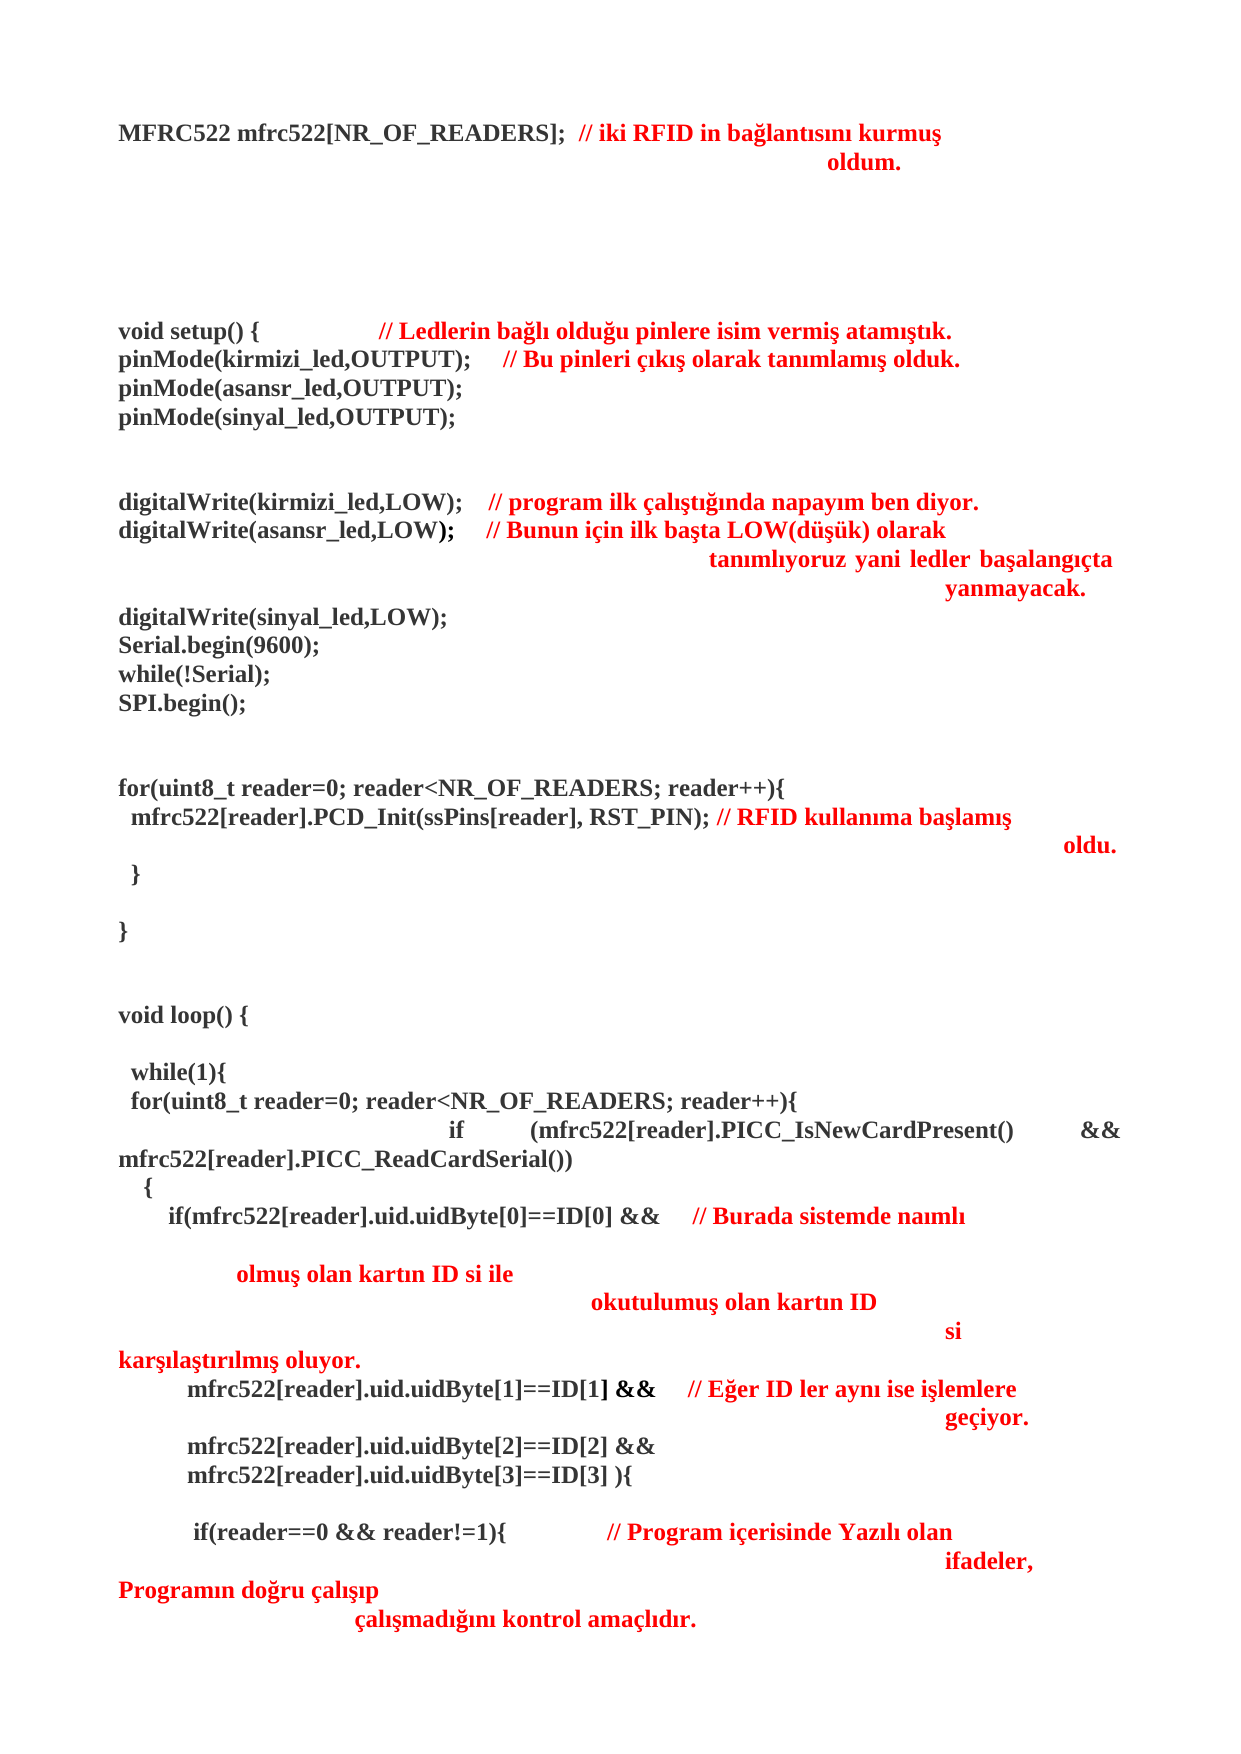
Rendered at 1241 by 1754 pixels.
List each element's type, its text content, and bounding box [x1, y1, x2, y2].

text pinMode(asansr_led,OUTPUT); [118, 373, 1122, 402]
text mfrc522[reader].uid.uidByte[2]==ID[2] && [118, 1431, 1122, 1460]
text digitalWrite(asansr_led,LOW); // Bunun için ilk başta LOW(düşük) olarak tanımlıyoruz yani ledler başalangıçta yanmayacak. [118, 516, 1122, 602]
text void setup() { // Ledlerin bağlı olduğu pinlere isim vermiş atamıştık. [118, 316, 1122, 344]
text while(!Serial); [118, 659, 1122, 688]
text if(mfrc522[reader].uid.uidByte[0]==ID[0] && // Burada sistemde naımlı olmuş olan kartın ID si ile okutulumuş olan kartın ID si karşılaştırılmış oluyor. [118, 1201, 1122, 1374]
text mfrc522[reader].uid.uidByte[3]==ID[3] ){ [118, 1460, 1122, 1489]
text if(reader==0 && reader!=1){ // Program içerisinde Yazılı olan ifadeler, Programın doğru çalışıp çalışmadığını kontrol amaçlıdır. [118, 1517, 1122, 1632]
text for(uint8_t reader=0; reader<NR_OF_READERS; reader++){ [118, 1086, 1122, 1115]
text } [118, 916, 1122, 944]
text digitalWrite(kirmizi_led,LOW); // program ilk çalıştığında napayım ben diyor. [118, 487, 1122, 516]
text { [118, 1172, 1122, 1201]
text mfrc522[reader].PCD_Init(ssPins[reader], RST_PIN); // RFID kullanıma başlamış oldu. [118, 802, 1122, 859]
text } [118, 859, 1122, 888]
text MFRC522 mfrc522[NR_OF_READERS]; // iki RFID in bağlantısını kurmuş oldum. [118, 118, 1122, 176]
text SPI.begin(); [118, 688, 1122, 717]
text for(uint8_t reader=0; reader<NR_OF_READERS; reader++){ [118, 773, 1122, 802]
text pinMode(kirmizi_led,OUTPUT); // Bu pinleri çıkış olarak tanımlamış olduk. [118, 344, 1122, 373]
text void loop() { [118, 1001, 1122, 1029]
text digitalWrite(sinyal_led,LOW); [118, 602, 1122, 631]
text while(1){ [118, 1057, 1122, 1086]
text mfrc522[reader].uid.uidByte[1]==ID[1] && // Eğer ID ler aynı ise işlemlere geçiyor. [118, 1374, 1122, 1431]
text pinMode(sinyal_led,OUTPUT); [118, 402, 1122, 431]
text Serial.begin(9600); [118, 631, 1122, 659]
text if (mfrc522[reader].PICC_IsNewCardPresent() && mfrc522[reader].PICC_ReadCardSerial()) [118, 1115, 1122, 1172]
